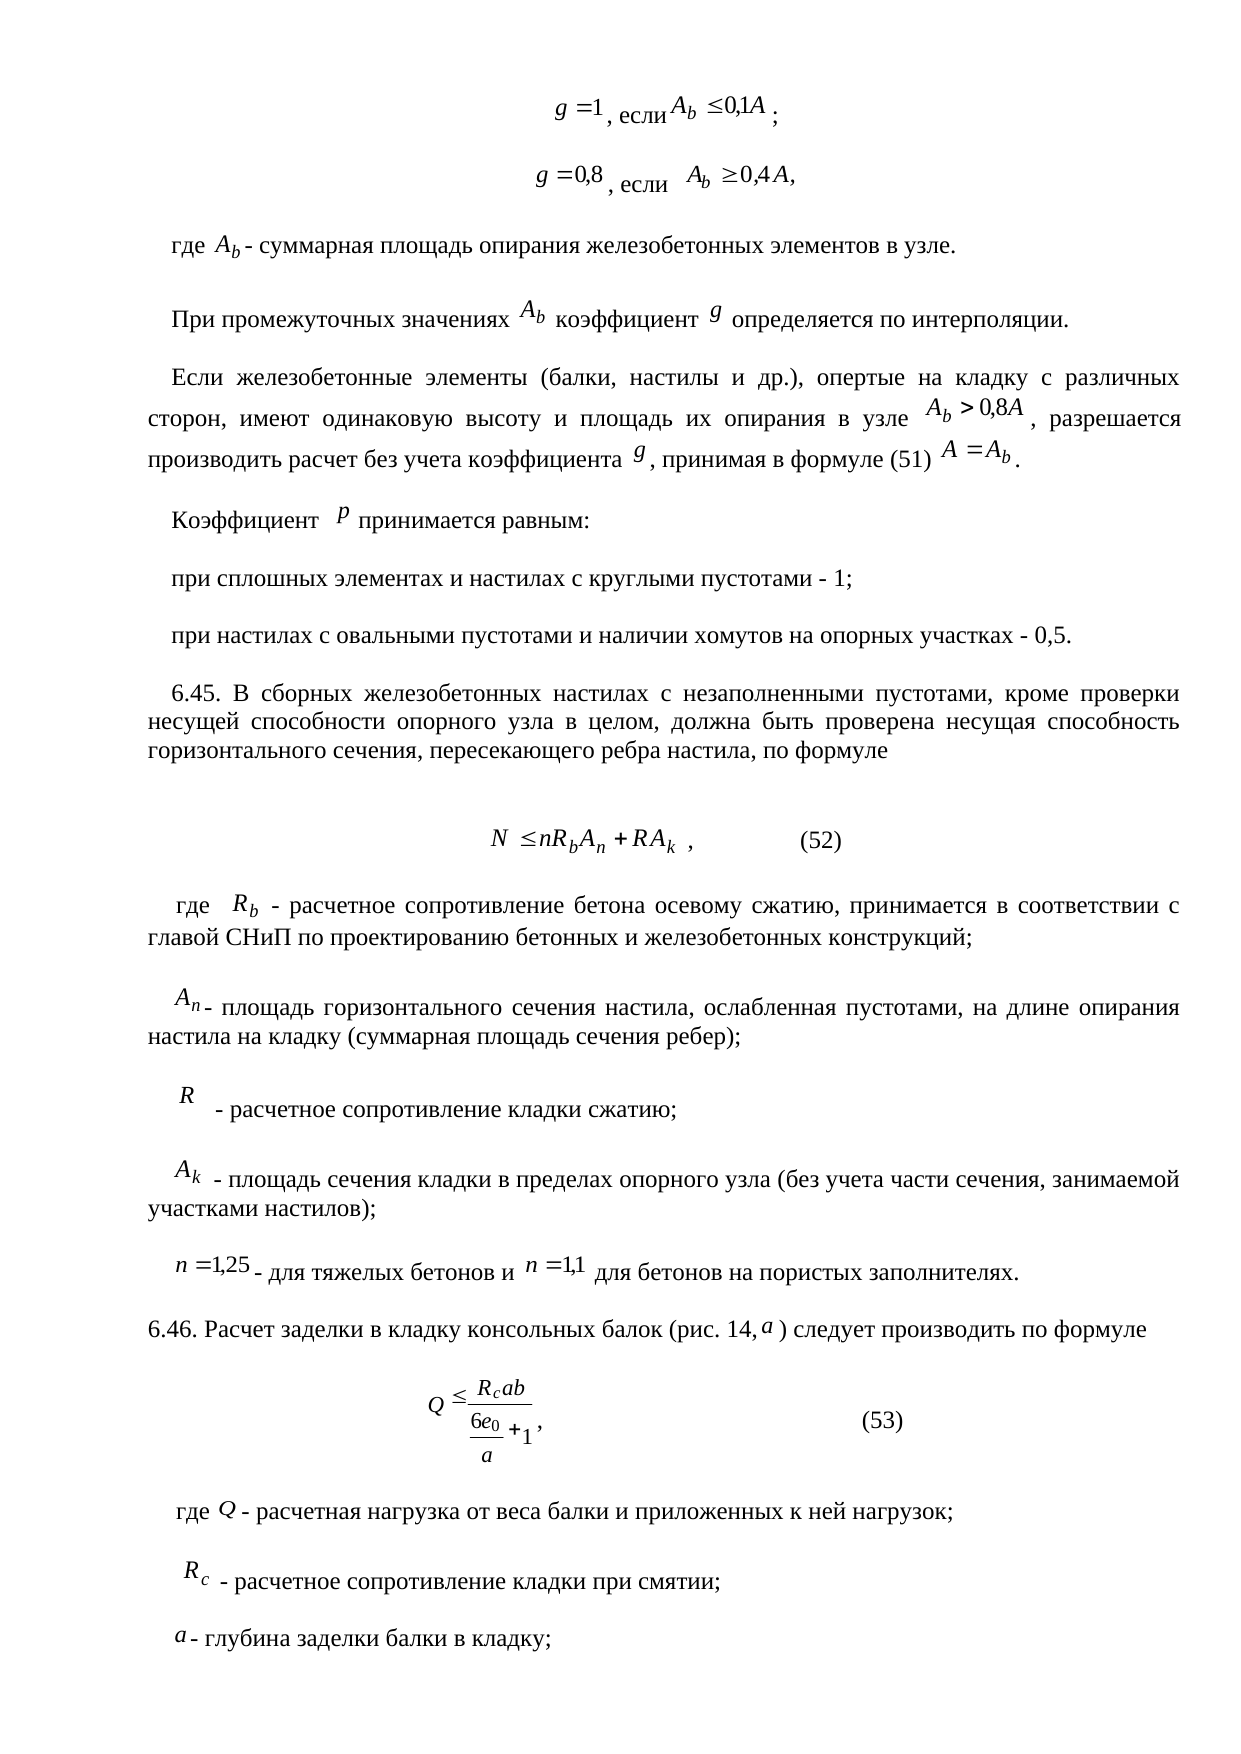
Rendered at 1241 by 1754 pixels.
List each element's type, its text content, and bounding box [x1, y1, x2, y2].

text , если; [148, 88, 1181, 131]
text - для тяжелых бетонов и для бетонов на пористых заполнителях. [148, 1251, 1181, 1286]
text - площадь горизонтального сечения настила, ослабленная пустотами, на длине опирания настила на кладку (суммарная площадь сечения ребер); [148, 979, 1181, 1050]
text - площадь сечения кладки в пределах опорного узла (без учета части сечения, занимаемой участками настилов); [148, 1152, 1181, 1222]
text 6.46. Расчет заделки в кладку консольных балок (рис. 14,) следует производить по формуле [148, 1314, 1181, 1343]
text - глубина заделки балки в кладку; [148, 1623, 1181, 1652]
text Если железобетонные элементы (балки, настилы и др.), опертые на кладку с различных сторон, имеют одинаковую высоту и площадь их опирания в узле , разрешается производить расчет без учета коэффициента , принимая в формуле (51) . [148, 362, 1181, 473]
text при настилах с овальными пустотами и наличии хомутов на опорных участках - 0,5. [148, 620, 1181, 649]
text где - расчетное сопротивление бетона осевому сжатию, принимается в соответствии с главой СНиП по проектированию бетонных и железобетонных конструкций; [148, 886, 1181, 951]
text - расчетное сопротивление кладки при смятии; [148, 1553, 1181, 1595]
text , если [148, 160, 1181, 198]
text Коэффициент принимается равным: [148, 502, 1181, 534]
text 6.45. В сборных железобетонных настилах с незаполненными пустотами, кроме проверки несущей способности опорного узла в целом, должна быть проверена несущая способность горизонтального сечения, пересекающего ребра настила, по формуле [148, 678, 1181, 764]
text при сплошных элементах и настилах с круглыми пустотами - 1; [148, 563, 1181, 591]
text где - суммарная площадь опирания железобетонных элементов в узле. [148, 227, 1181, 263]
text , (52) [148, 821, 1181, 857]
text При промежуточных значениях коэффициент определяется по интерполяции. [148, 292, 1181, 333]
text где - расчетная нагрузка от веса балки и приложенных к ней нагрузок; [148, 1496, 1181, 1525]
text - расчетное сопротивление кладки сжатию; [148, 1078, 1181, 1123]
text , (53) [148, 1372, 1181, 1467]
